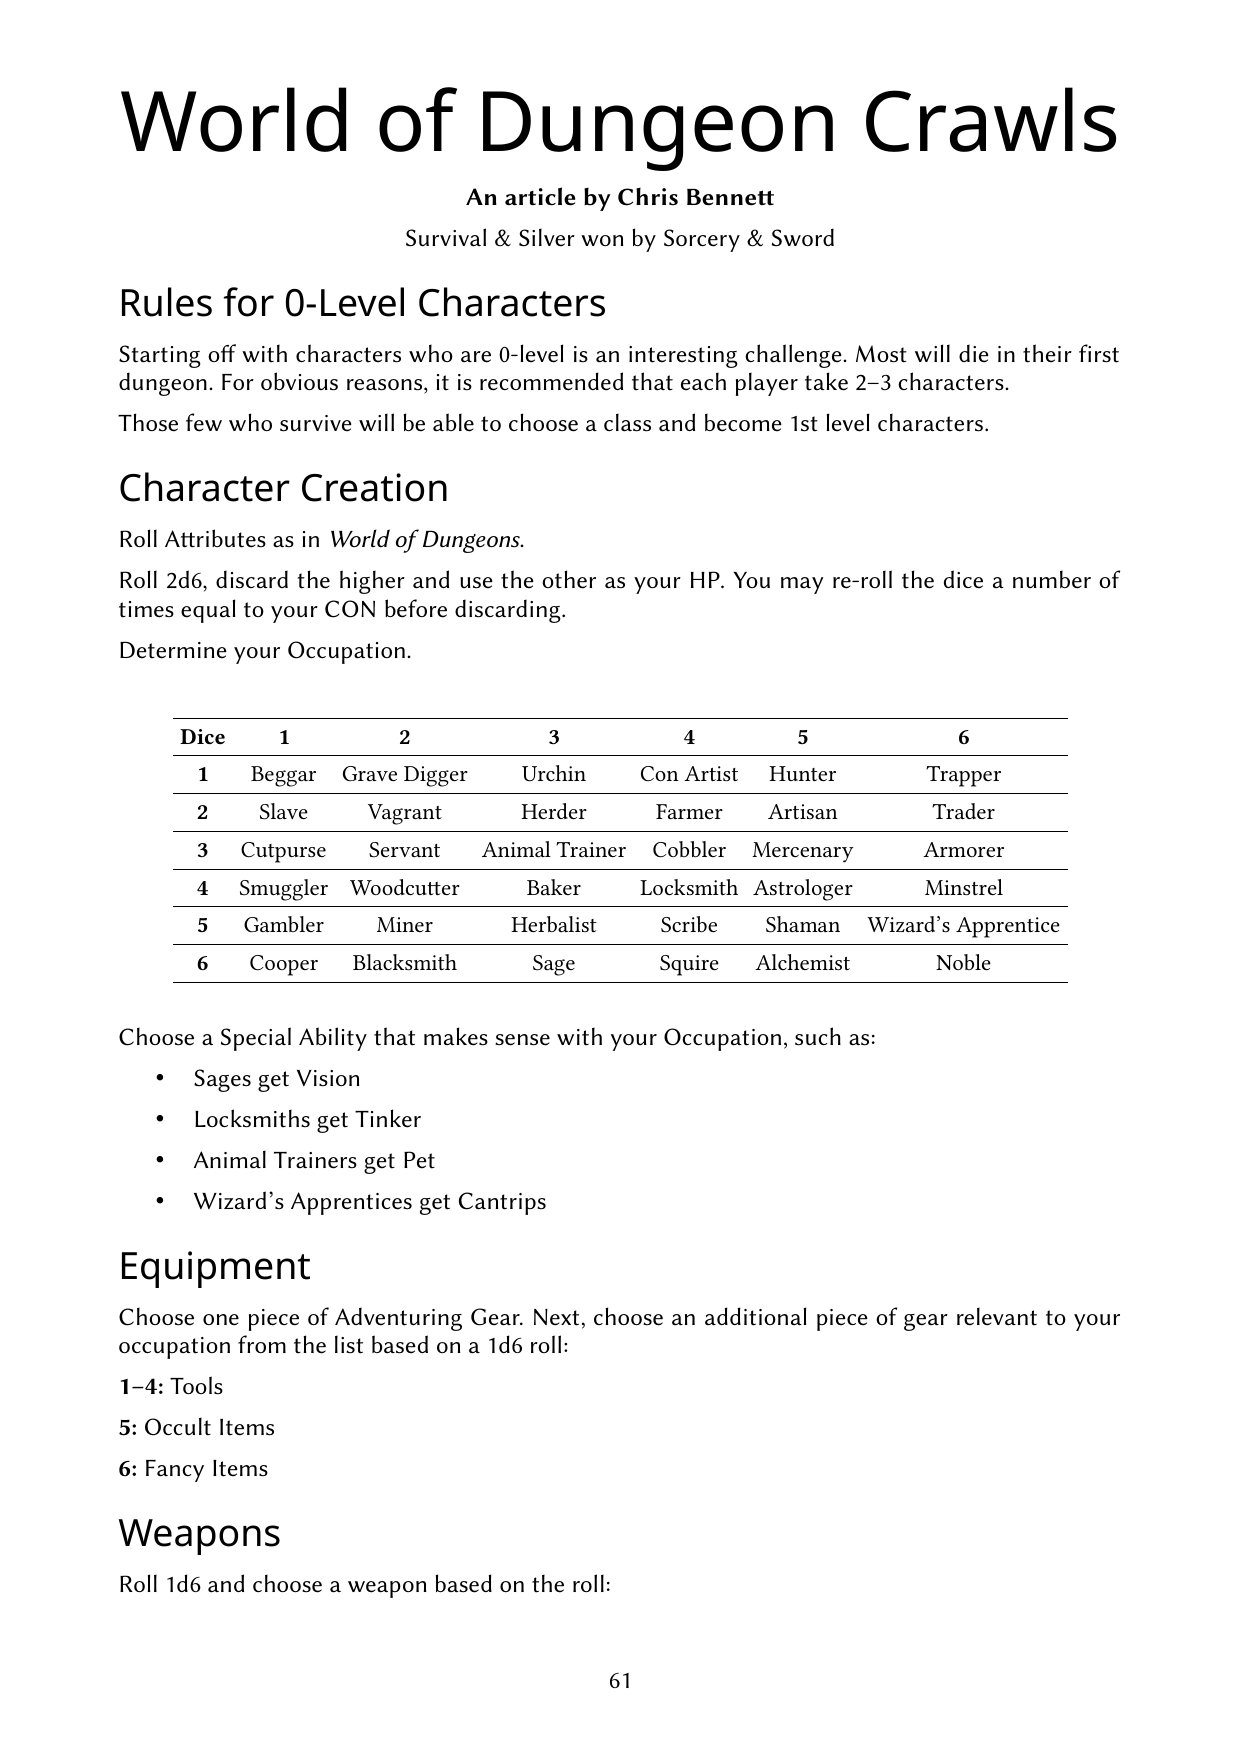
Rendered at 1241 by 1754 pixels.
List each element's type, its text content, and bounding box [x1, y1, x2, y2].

table_cell Herder [475, 794, 633, 831]
subtitle Weapons [118, 1506, 1122, 1557]
list Animal Trainers get Pet [156, 1146, 1122, 1174]
table_cell Vagrant [335, 794, 474, 831]
text 5: Occult Items [118, 1413, 1122, 1442]
table_cell Locksmith [633, 870, 745, 906]
subtitle Rules for 0-Level Characters [118, 276, 1122, 327]
text Choose a Special Ability that makes sense with your Occupation, such as: [118, 1023, 1122, 1051]
table_cell Astrologer [745, 870, 860, 906]
table_header 1 [232, 719, 335, 755]
table_cell Trapper [860, 756, 1067, 793]
table_cell Cutpurse [232, 832, 335, 868]
text 6: Fancy Items [118, 1454, 1122, 1483]
table_header 4 [633, 719, 745, 755]
table_header 3 [475, 719, 633, 755]
table_cell 3 [173, 832, 232, 868]
text Determine your Occupation. [118, 636, 1122, 664]
text Roll 1d6 and choose a weapon based on the roll: [118, 1570, 1122, 1598]
subtitle Equipment [118, 1239, 1122, 1290]
table_cell Smuggler [232, 870, 335, 906]
text Roll 2d6, discard the higher and use the other as your HP. You may re-roll the dice a number of times equal to your CON before discarding. [118, 566, 1122, 623]
table_cell Herbalist [475, 907, 633, 944]
text An article by Chris Bennett [118, 183, 1122, 212]
table_cell Mercenary [745, 832, 860, 868]
table_cell Baker [475, 870, 633, 906]
list Locksmiths get Tinker [156, 1105, 1122, 1133]
table_cell Cooper [232, 945, 335, 982]
table_cell Servant [335, 832, 474, 868]
table_header 5 [745, 719, 860, 755]
table_cell Artisan [745, 794, 860, 831]
text Choose one piece of Adventuring Gear. Next, choose an additional piece of gear relevant to your occupation from the list based on a 1d6 roll: [118, 1303, 1122, 1360]
table_cell Woodcutter [335, 870, 474, 906]
text Those few who survive will be able to choose a class and become 1st level characters. [118, 409, 1122, 438]
table_cell Con Artist [633, 756, 745, 793]
table_cell Sage [475, 945, 633, 982]
table_cell Miner [335, 907, 474, 944]
list Wizard’s Apprentices get Cantrips [156, 1187, 1122, 1216]
table_cell Urchin [475, 756, 633, 793]
table_cell Farmer [633, 794, 745, 831]
text Roll Attributes as in World of Dungeons. [118, 525, 1122, 553]
table_cell Scribe [633, 907, 745, 944]
table_header 6 [860, 719, 1067, 755]
table_cell 5 [173, 907, 232, 944]
table_cell Trader [860, 794, 1067, 831]
subtitle Character Creation [118, 462, 1122, 513]
table_cell 4 [173, 870, 232, 906]
table_cell Minstrel [860, 870, 1067, 906]
table_cell Animal Trainer [475, 832, 633, 868]
table_cell 1 [173, 756, 232, 793]
table_cell 2 [173, 794, 232, 831]
table_cell Alchemist [745, 945, 860, 982]
table_header 2 [335, 719, 474, 755]
table_cell Armorer [860, 832, 1067, 868]
table_cell Blacksmith [335, 945, 474, 982]
table_cell Grave Digger [335, 756, 474, 793]
text Survival & Silver won by Sorcery & Sword [118, 224, 1122, 253]
table_cell Noble [860, 945, 1067, 982]
table_cell Hunter [745, 756, 860, 793]
table_cell Shaman [745, 907, 860, 944]
table_cell 6 [173, 945, 232, 982]
table_cell Slave [232, 794, 335, 831]
table_cell Wizard’s Apprentice [860, 907, 1067, 944]
table_cell Cobbler [633, 832, 745, 868]
table_cell Beggar [232, 756, 335, 793]
table_header Dice [173, 719, 232, 755]
table_cell Gambler [232, 907, 335, 944]
text Starting off with characters who are 0-level is an interesting challenge. Most will die in their first dungeon. For obvious reasons, it is recommended that each player take 2–3 characters. [118, 340, 1122, 397]
subtitle World of Dungeon Crawls [118, 63, 1122, 176]
table_cell Squire [633, 945, 745, 982]
list Sages get Vision [156, 1064, 1122, 1092]
text 1–4: Tools [118, 1372, 1122, 1401]
